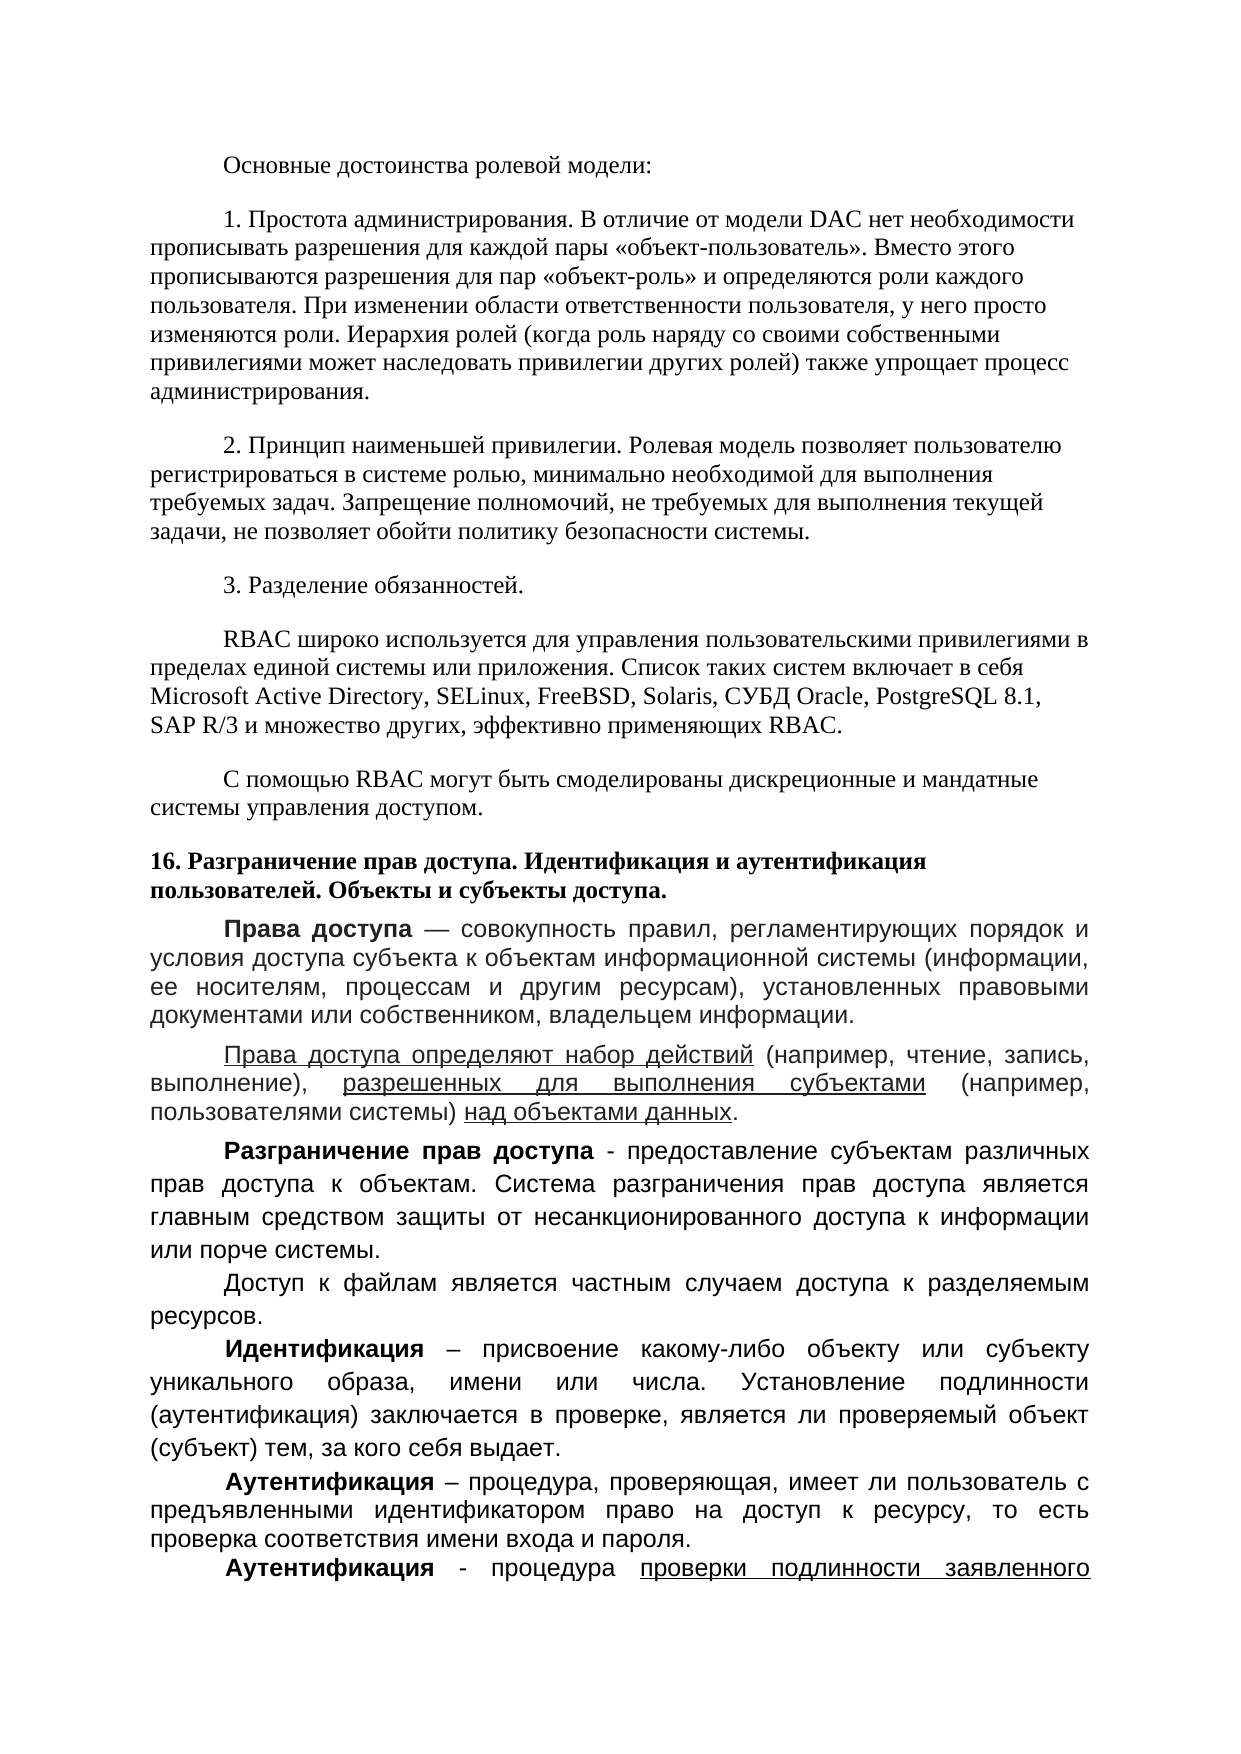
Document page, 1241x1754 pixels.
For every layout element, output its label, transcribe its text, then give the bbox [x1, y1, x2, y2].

text Основные достоинства ролевой модели: [150, 150, 1090, 179]
text Идентификация – присвоение какому-либо объекту или субъекту уникального образа, имени или числа. Установление подлинности (аутентификация) заключается в проверке, является ли проверяемый объект (субъект) тем, за кого себя выдает. [150, 1334, 1090, 1462]
title 16. Разграничение прав доступа. Идентификация и аутентификация пользователей. Объекты и субъекты доступа. [150, 846, 1090, 904]
text Аутентификация - процедура проверки подлинности заявленного [150, 1553, 1090, 1581]
text RBAC широко используется для управления пользовательскими привилегиями в пределах единой системы или приложения. Список таких систем включает в себя Microsoft Active Directory, SELinux, FreeBSD, Solaris, СУБД Oracle, PostgreSQL 8.1, SAP R/3 и множество других, эффективно применяющих RBAC. [150, 624, 1090, 739]
text Права доступа — совокупность правил, регламентирующих порядок и условия доступа субъекта к объектам информационной системы (информации, ее носителям, процессам и другим ресурсам), установленных правовыми документами или собственником, владельцем информации. [150, 914, 1090, 1029]
text Аутентификация – процедура, проверяющая, имеет ли пользователь с предъявленными идентификатором право на доступ к ресурсу, то есть проверка соответствия имени входа и пароля. [150, 1466, 1090, 1553]
text 1. Простота администрирования. В отличие от модели DAC нет необходимости прописывать разрешения для каждой пары «объект-пользователь». Вместо этого прописываются разрешения для пар «объект-роль» и определяются роли каждого пользователя. При изменении области ответственности пользователя, у него просто изменяются роли. Иерархия ролей (когда роль наряду со своими собственными привилегиями может наследовать привилегии других ролей) также упрощает процесс администрирования. [150, 204, 1090, 405]
text 2. Принцип наименьшей привилегии. Ролевая модель позволяет пользователю регистрироваться в системе ролью, минимально необходимой для выполнения требуемых задач. Запрещение полномочий, не требуемых для выполнения текущей задачи, не позволяет обойти политику безопасности системы. [150, 430, 1090, 545]
text Разграничение прав доступа - предоставление субъектам различных прав доступа к объектам. Система разграничения прав доступа является главным средством защиты от несанкционированного доступа к информации или порче системы. [150, 1136, 1090, 1264]
text Доступ к файлам является частным случаем доступа к разделяемым ресурсов. [150, 1268, 1090, 1330]
text С помощью RBAC могут быть смоделированы дискреционные и мандатные системы управления доступом. [150, 764, 1090, 821]
text Права доступа определяют набор действий (например, чтение, запись, выполнение), разрешенных для выполнения субъектами (например, пользователями системы) над объектами данных. [150, 1039, 1090, 1126]
text 3. Разделение обязанностей. [150, 570, 1090, 599]
